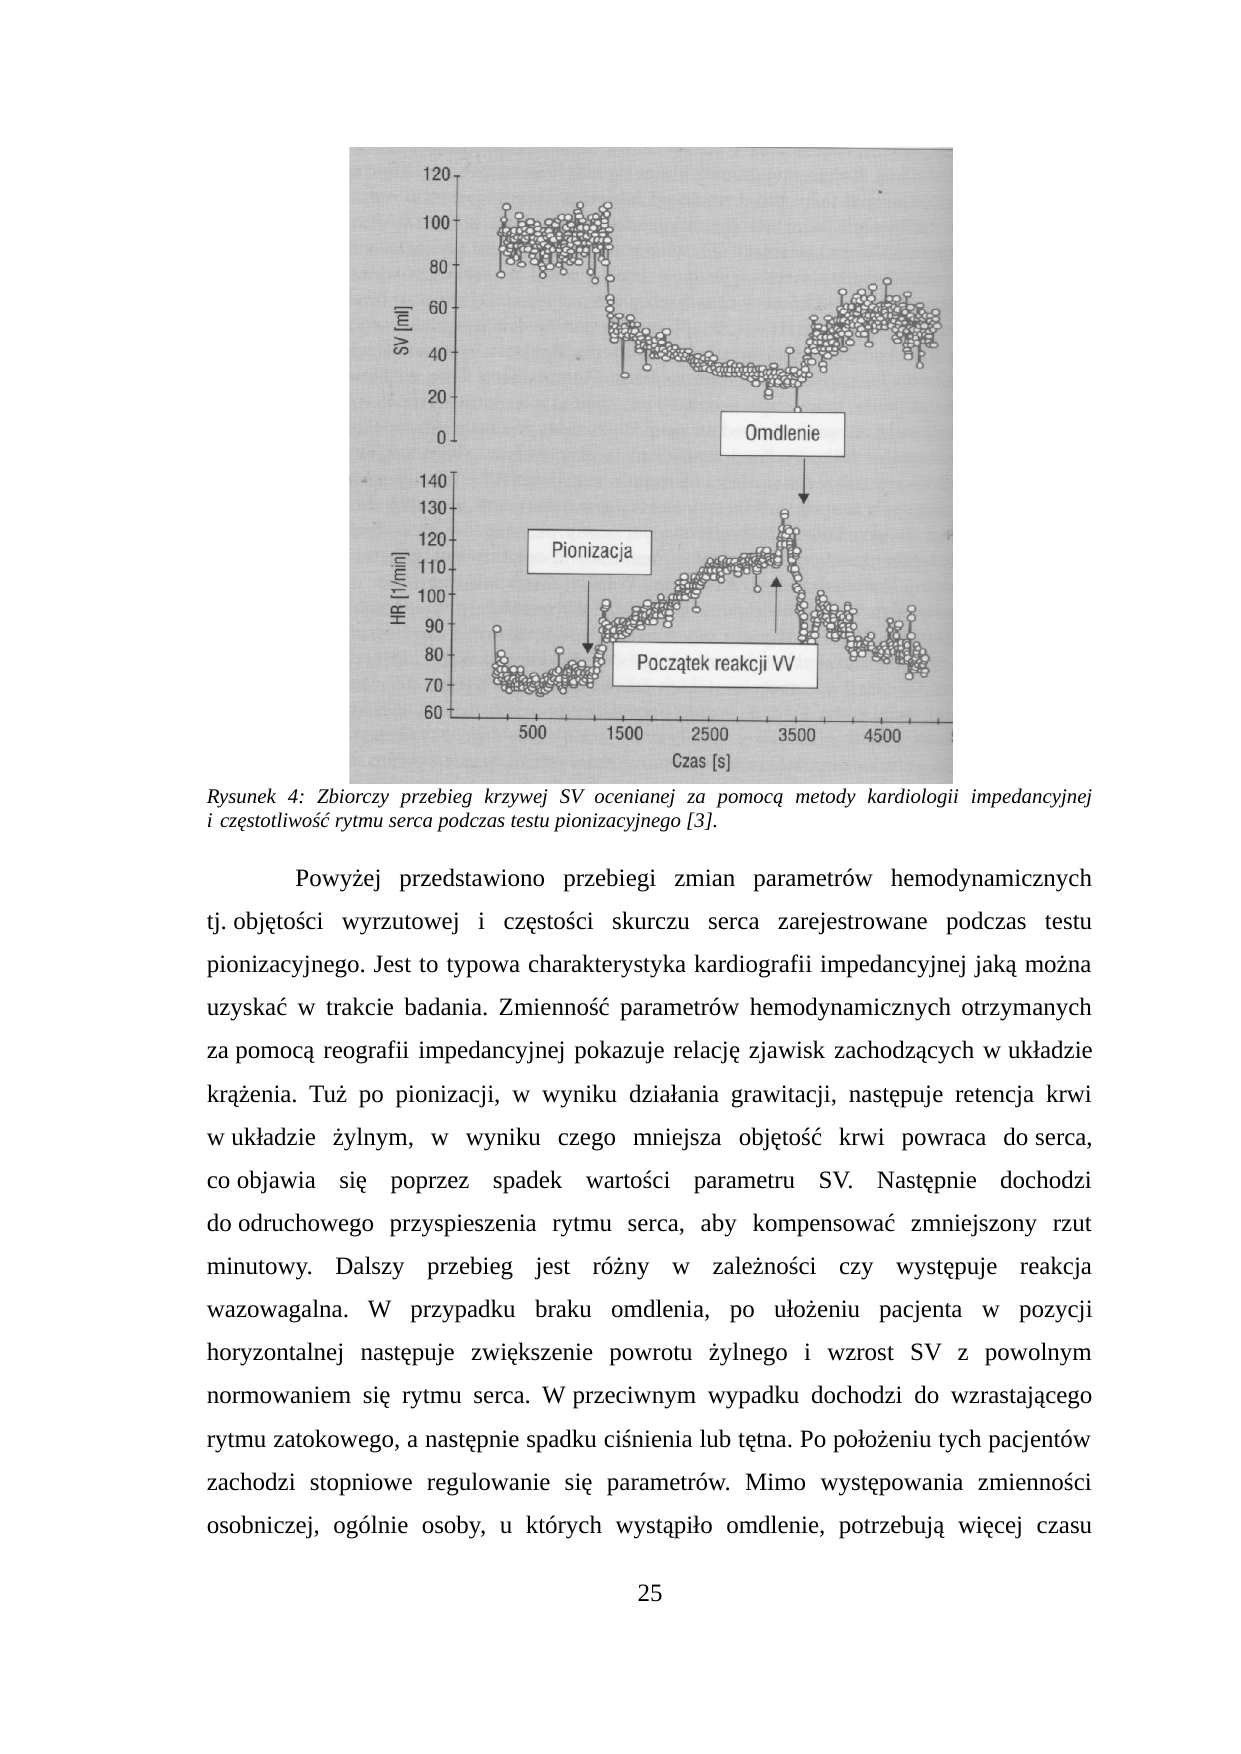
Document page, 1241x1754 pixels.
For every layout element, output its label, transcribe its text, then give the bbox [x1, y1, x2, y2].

picture [349, 147, 953, 784]
text Rysunek 4: Zbiorczy przebieg krzywej SV ocenianej za pomocą metody kardiologii impedancyjnej i częstotliwość rytmu serca podczas testu pionizacyjnego [3]. [207, 160, 1096, 832]
text Powyżej przedstawiono przebiegi zmian parametrów hemodynamicznych tj. objętości wyrzutowej i częstości skurczu serca zarejestrowane podczas testu pionizacyjnego. Jest to typowa charakterystyka kardiografii impedancyjnej jaką można uzyskać w trakcie badania. Zmienność parametrów hemodynamicznych otrzymanych za pomocą reografii impedancyjnej pokazuje relację zjawisk zachodzących w układzie krążenia. Tuż po pionizacji, w wyniku działania grawitacji, następuje retencja krwi w układzie żylnym, w wyniku czego mniejsza objętość krwi powraca do serca, co objawia się poprzez spadek wartości parametru SV. Następnie dochodzi do odruchowego przyspieszenia rytmu serca, aby kompensować zmniejszony rzut minutowy. Dalszy przebieg jest różny w zależności czy występuje reakcja wazowagalna. W przypadku braku omdlenia, po ułożeniu pacjenta w pozycji horyzontalnej następuje zwiększenie powrotu żylnego i wzrost SV z powolnym normowaniem się rytmu serca. W przeciwnym wypadku dochodzi do wzrastającego rytmu zatokowego, a następnie spadku ciśnienia lub tętna. Po położeniu tych pacjentów zachodzi stopniowe regulowanie się parametrów. Mimo występowania zmienności osobniczej, ogólnie osoby, u których wystąpiło omdlenie, potrzebują więcej czasu [207, 849, 1093, 1539]
